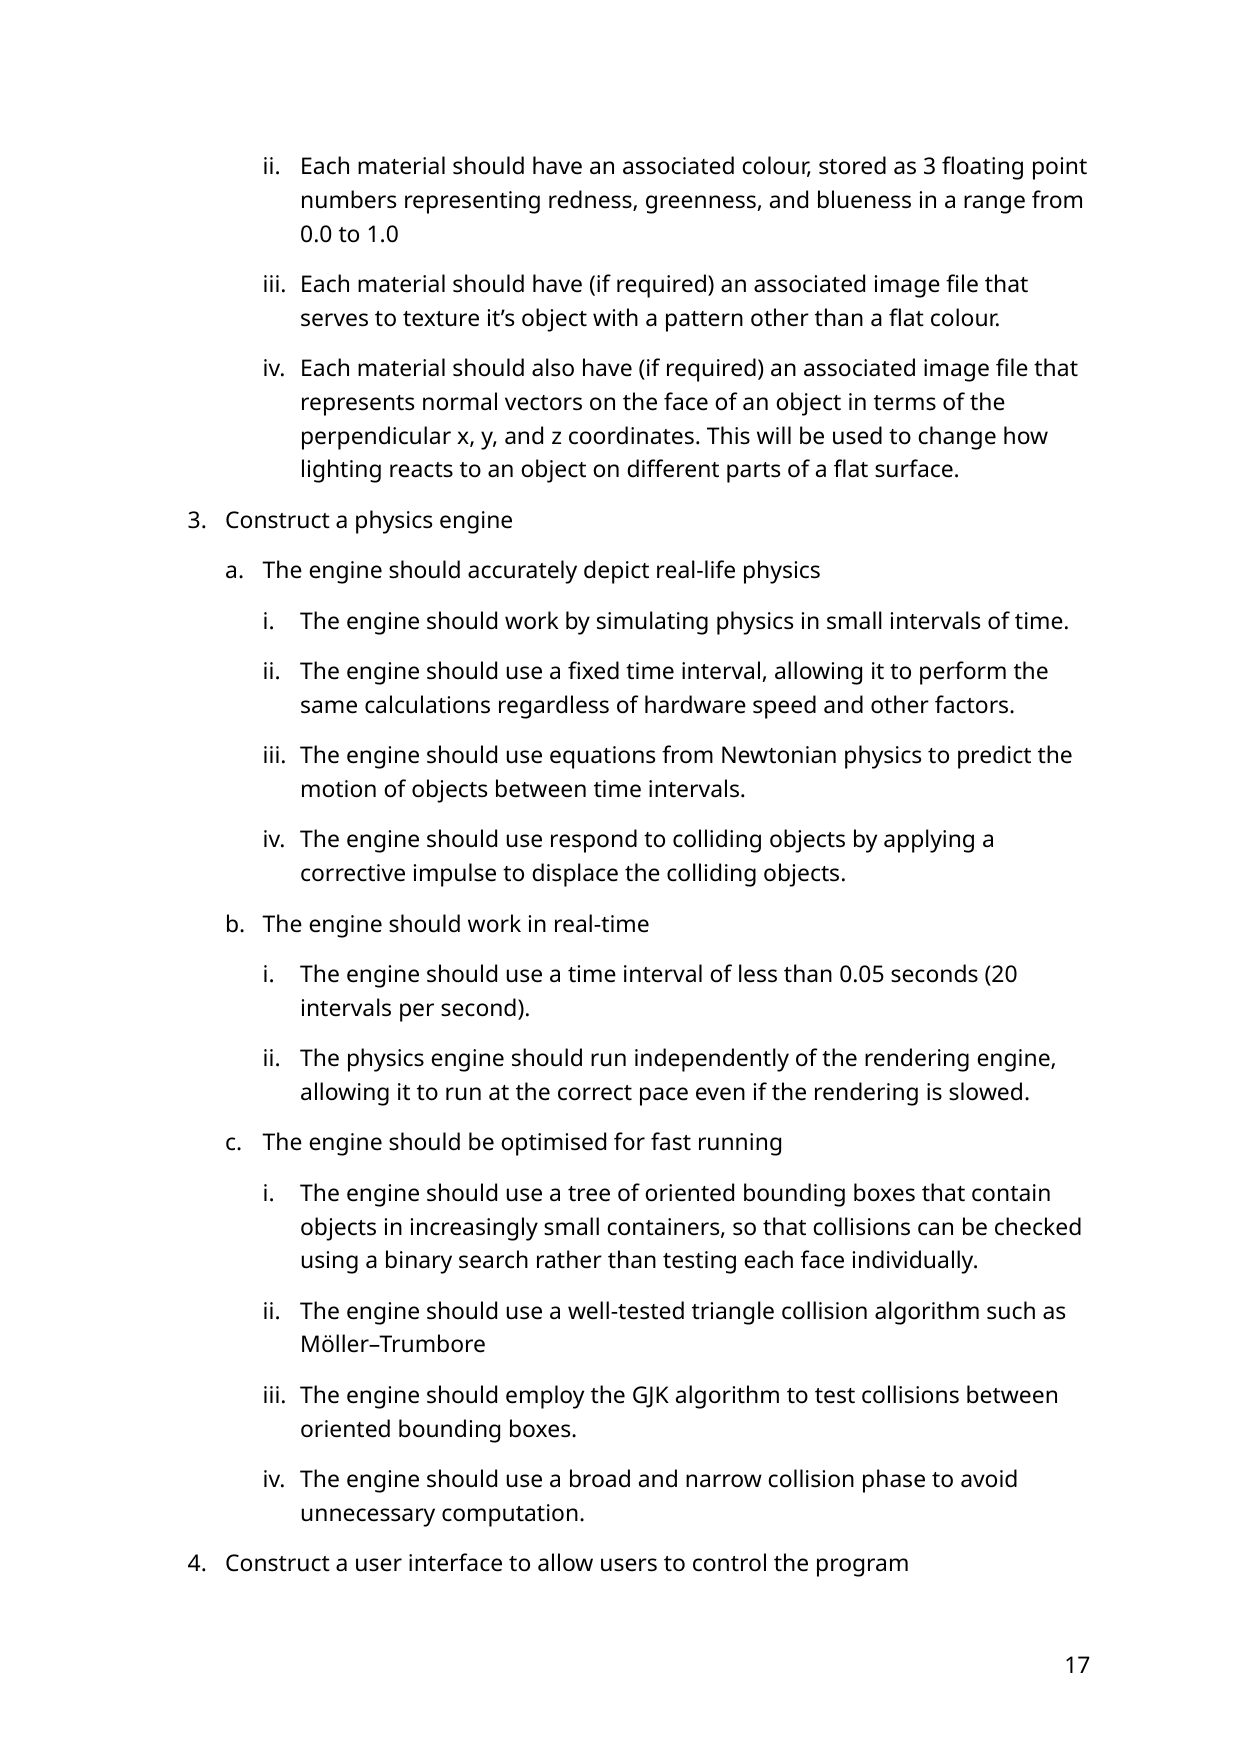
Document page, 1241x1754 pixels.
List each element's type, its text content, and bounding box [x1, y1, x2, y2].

list The engine should use respond to colliding objects by applying a corrective impulse to displace the colliding objects. [262, 823, 1090, 888]
list The engine should employ the GJK algorithm to test collisions between oriented bounding boxes. [262, 1379, 1090, 1444]
list Each material should have (if required) an associated image file that serves to texture it’s object with a pattern other than a flat colour. [262, 268, 1090, 333]
list Each material should have an associated colour, stored as 3 floating point numbers representing redness, greenness, and blueness in a range from 0.0 to 1.0 [262, 150, 1090, 249]
list Construct a user interface to allow users to control the program [187, 1547, 1090, 1578]
list The engine should be optimised for fast running [225, 1126, 1090, 1157]
list Each material should also have (if required) an associated image file that represents normal vectors on the face of an object in terms of the perpendicular x, y, and z coordinates. This will be used to change how lighting reacts to an object on different parts of a flat surface. [262, 352, 1090, 484]
list The engine should use a fixed time interval, allowing it to perform the same calculations regardless of hardware speed and other factors. [262, 655, 1090, 720]
list The engine should work by simulating physics in small intervals of time. [262, 604, 1090, 636]
list Construct a physics engine [187, 504, 1090, 535]
list The engine should use equations from Newtonian physics to predict the motion of objects between time intervals. [262, 739, 1090, 804]
list The physics engine should run independently of the rendering engine, allowing it to run at the correct pace even if the rendering is slowed. [262, 1042, 1090, 1107]
list The engine should use a time interval of less than 0.05 seconds (20 intervals per second). [262, 958, 1090, 1023]
list The engine should accurately depict real-life physics [225, 554, 1090, 585]
list The engine should use a broad and narrow collision phase to avoid unnecessary computation. [262, 1463, 1090, 1528]
list The engine should use a well-tested triangle collision algorithm such as Möller–Trumbore [262, 1294, 1090, 1359]
list The engine should use a tree of oriented bounding boxes that contain objects in increasingly small containers, so that collisions can be checked using a binary search rather than testing each face individually. [262, 1177, 1090, 1275]
list The engine should work in real-time [225, 907, 1090, 939]
